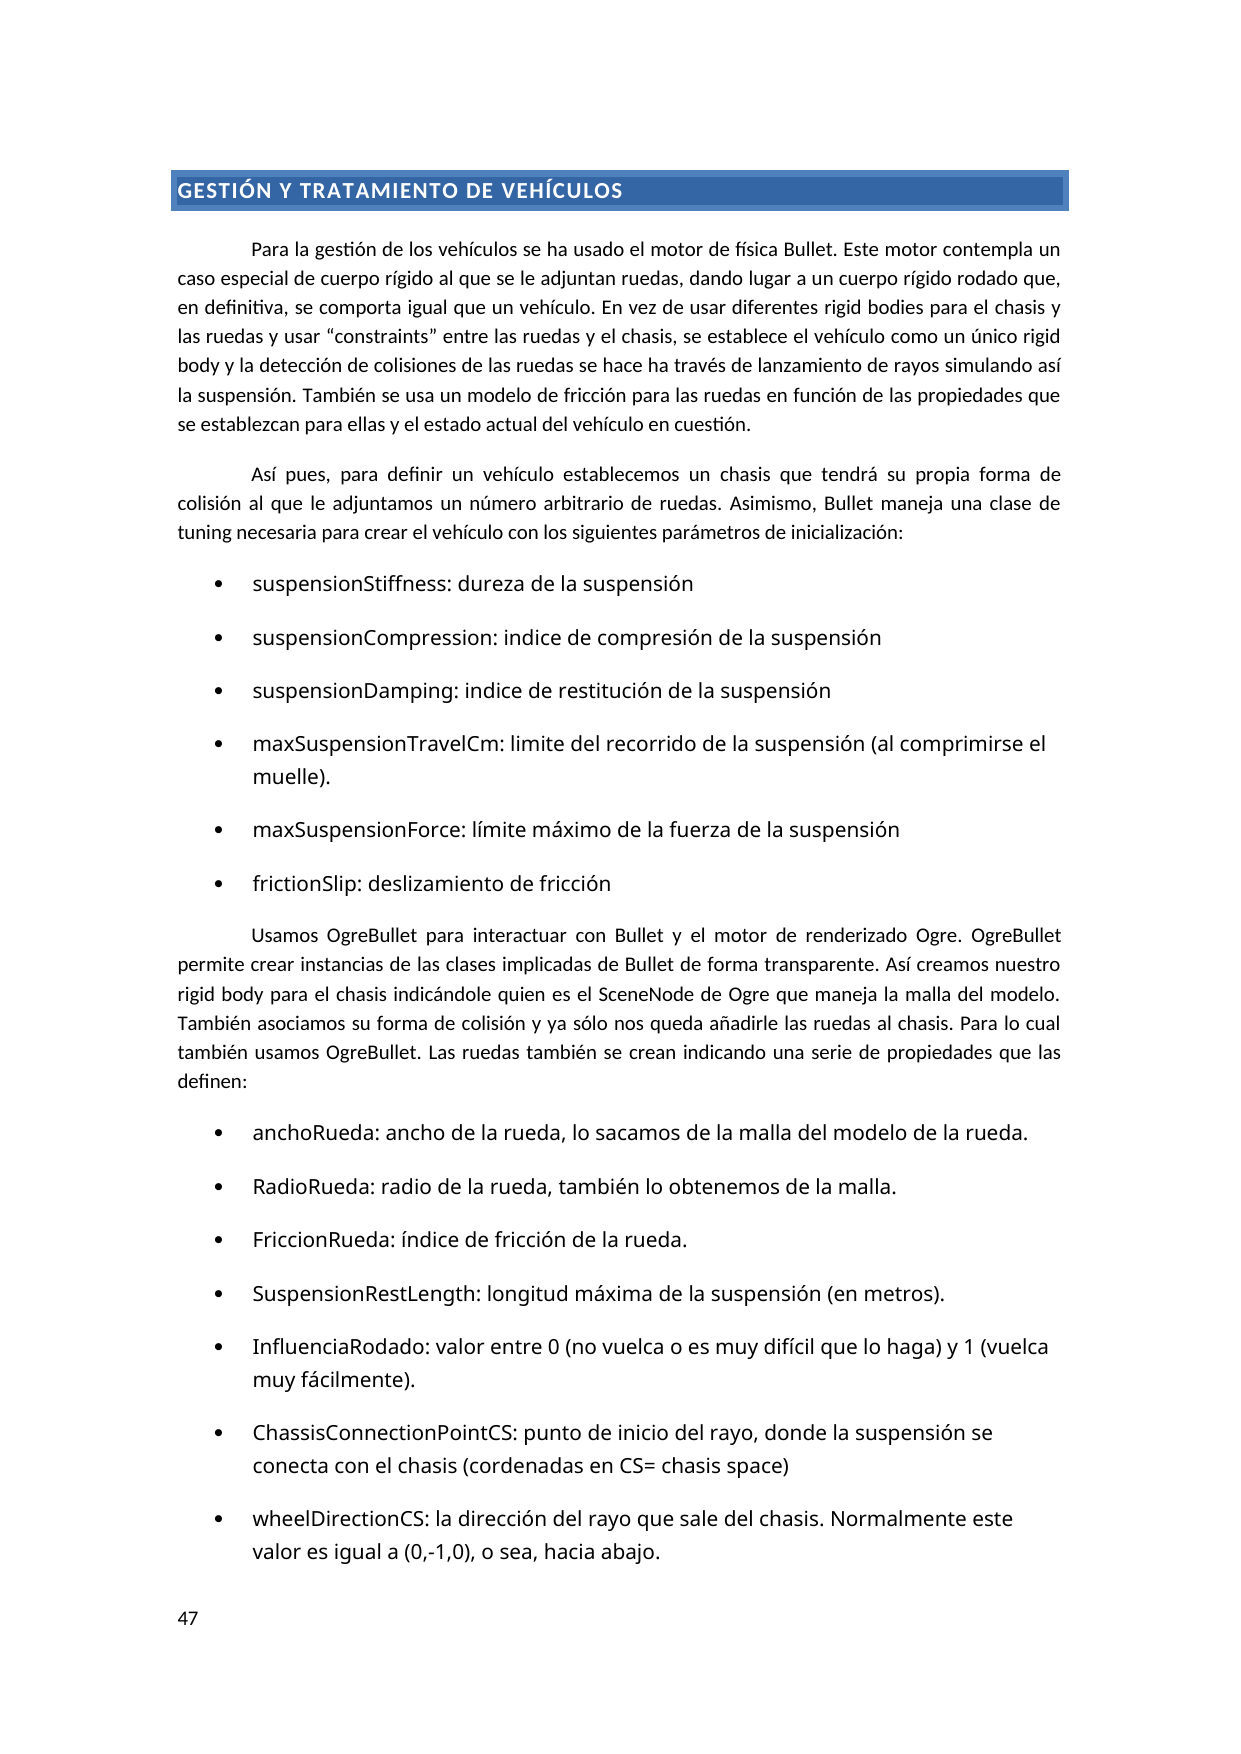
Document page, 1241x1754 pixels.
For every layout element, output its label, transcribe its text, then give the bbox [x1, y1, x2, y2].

list wheelDirectionCS: la dirección del rayo que sale del chasis. Normalmente este valor es igual a (0,-1,0), o sea, hacia abajo. [215, 1504, 1063, 1565]
list frictionSlip: deslizamiento de fricción [215, 869, 1063, 897]
list maxSuspensionTravelCm: limite del recorrido de la suspensión (al comprimirse el muelle). [215, 729, 1063, 791]
text Para la gestión de los vehículos se ha usado el motor de física Bullet. Este motor contempla un caso especial de cuerpo rígido al que se le adjuntan ruedas, dando lugar a un cuerpo rígido rodado que, en definitiva, se comporta igual que un vehículo. En vez de usar diferentes rigid bodies para el chasis y las ruedas y usar “constraints” entre las ruedas y el chasis, se establece el vehículo como un único rigid body y la detección de colisiones de las ruedas se hace ha través de lanzamiento de rayos simulando así la suspensión. También se usa un modelo de fricción para las ruedas en función de las propiedades que se establezcan para ellas y el estado actual del vehículo en cuestión. [177, 236, 1063, 436]
list maxSuspensionForce: límite máximo de la fuerza de la suspensión [215, 816, 1063, 844]
list ChassisConnectionPointCS: punto de inicio del rayo, donde la suspensión se conecta con el chasis (cordenadas en CS= chasis space) [215, 1418, 1063, 1479]
list anchoRueda: ancho de la rueda, lo sacamos de la malla del modelo de la rueda. [215, 1118, 1063, 1147]
list InfluenciaRodado: valor entre 0 (no vuelca o es muy difícil que lo haga) y 1 (vuelca muy fácilmente). [215, 1332, 1063, 1393]
list FriccionRueda: índice de fricción de la rueda. [215, 1225, 1063, 1254]
subtitle Gestión y tratamiento de vehículos [177, 177, 1063, 205]
list suspensionCompression: indice de compresión de la suspensión [215, 623, 1063, 651]
text Así pues, para definir un vehículo establecemos un chasis que tendrá su propia forma de colisión al que le adjuntamos un número arbitrario de ruedas. Asimismo, Bullet maneja una clase de tuning necesaria para crear el vehículo con los siguientes parámetros de inicialización: [177, 461, 1063, 545]
list SuspensionRestLength: longitud máxima de la suspensión (en metros). [215, 1279, 1063, 1307]
text Usamos OgreBullet para interactuar con Bullet y el motor de renderizado Ogre. OgreBullet permite crear instancias de las clases implicadas de Bullet de forma transparente. Así creamos nuestro rigid body para el chasis indicándole quien es el SceneNode de Ogre que maneja la malla del modelo. También asociamos su forma de colisión y ya sólo nos queda añadirle las ruedas al chasis. Para lo cual también usamos OgreBullet. Las ruedas también se crean indicando una serie de propiedades que las definen: [177, 922, 1063, 1094]
list suspensionDamping: indice de restitución de la suspensión [215, 676, 1063, 704]
list RadioRueda: radio de la rueda, también lo obtenemos de la malla. [215, 1172, 1063, 1200]
list suspensionStiffness: dureza de la suspensión [215, 569, 1063, 598]
